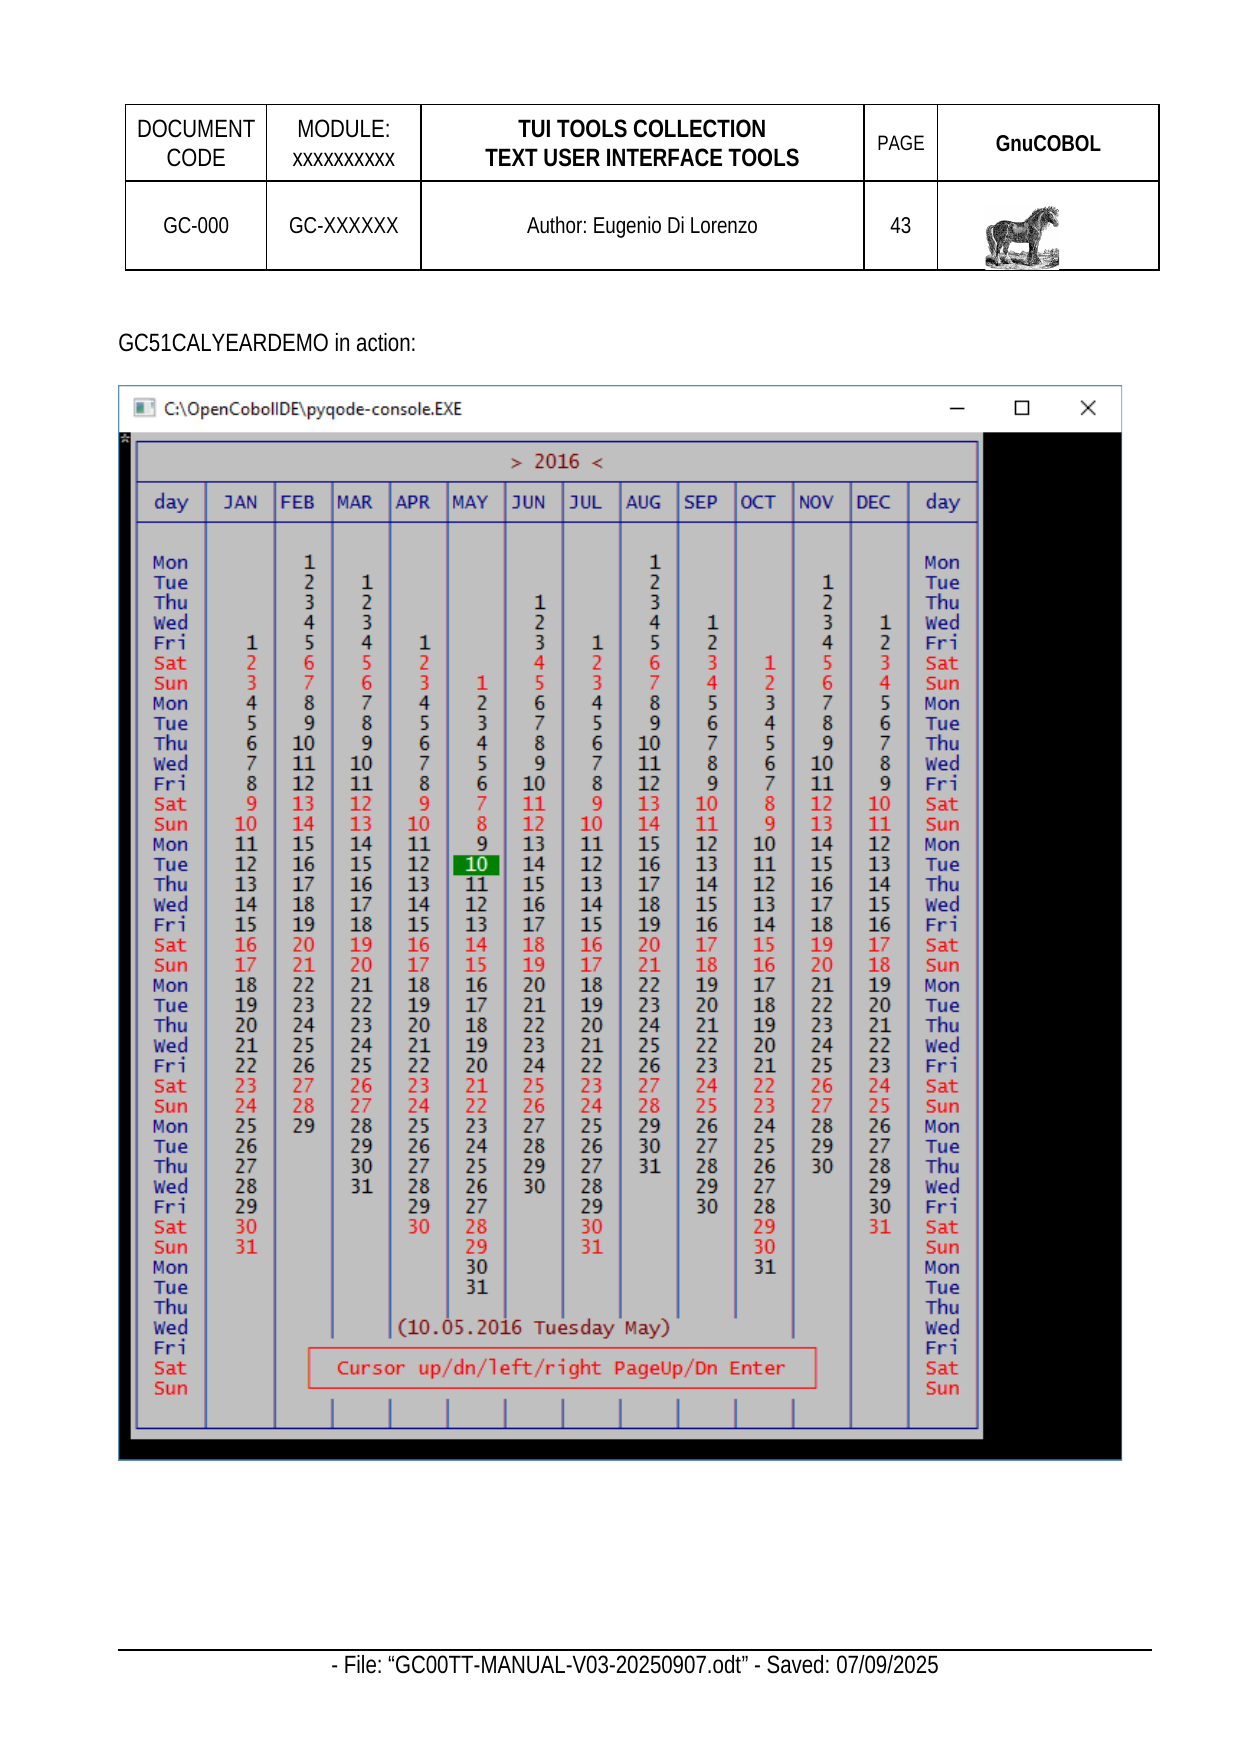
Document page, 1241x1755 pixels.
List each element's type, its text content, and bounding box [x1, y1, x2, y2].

text GC51CALYEARDEMO in action: [118, 328, 1152, 357]
